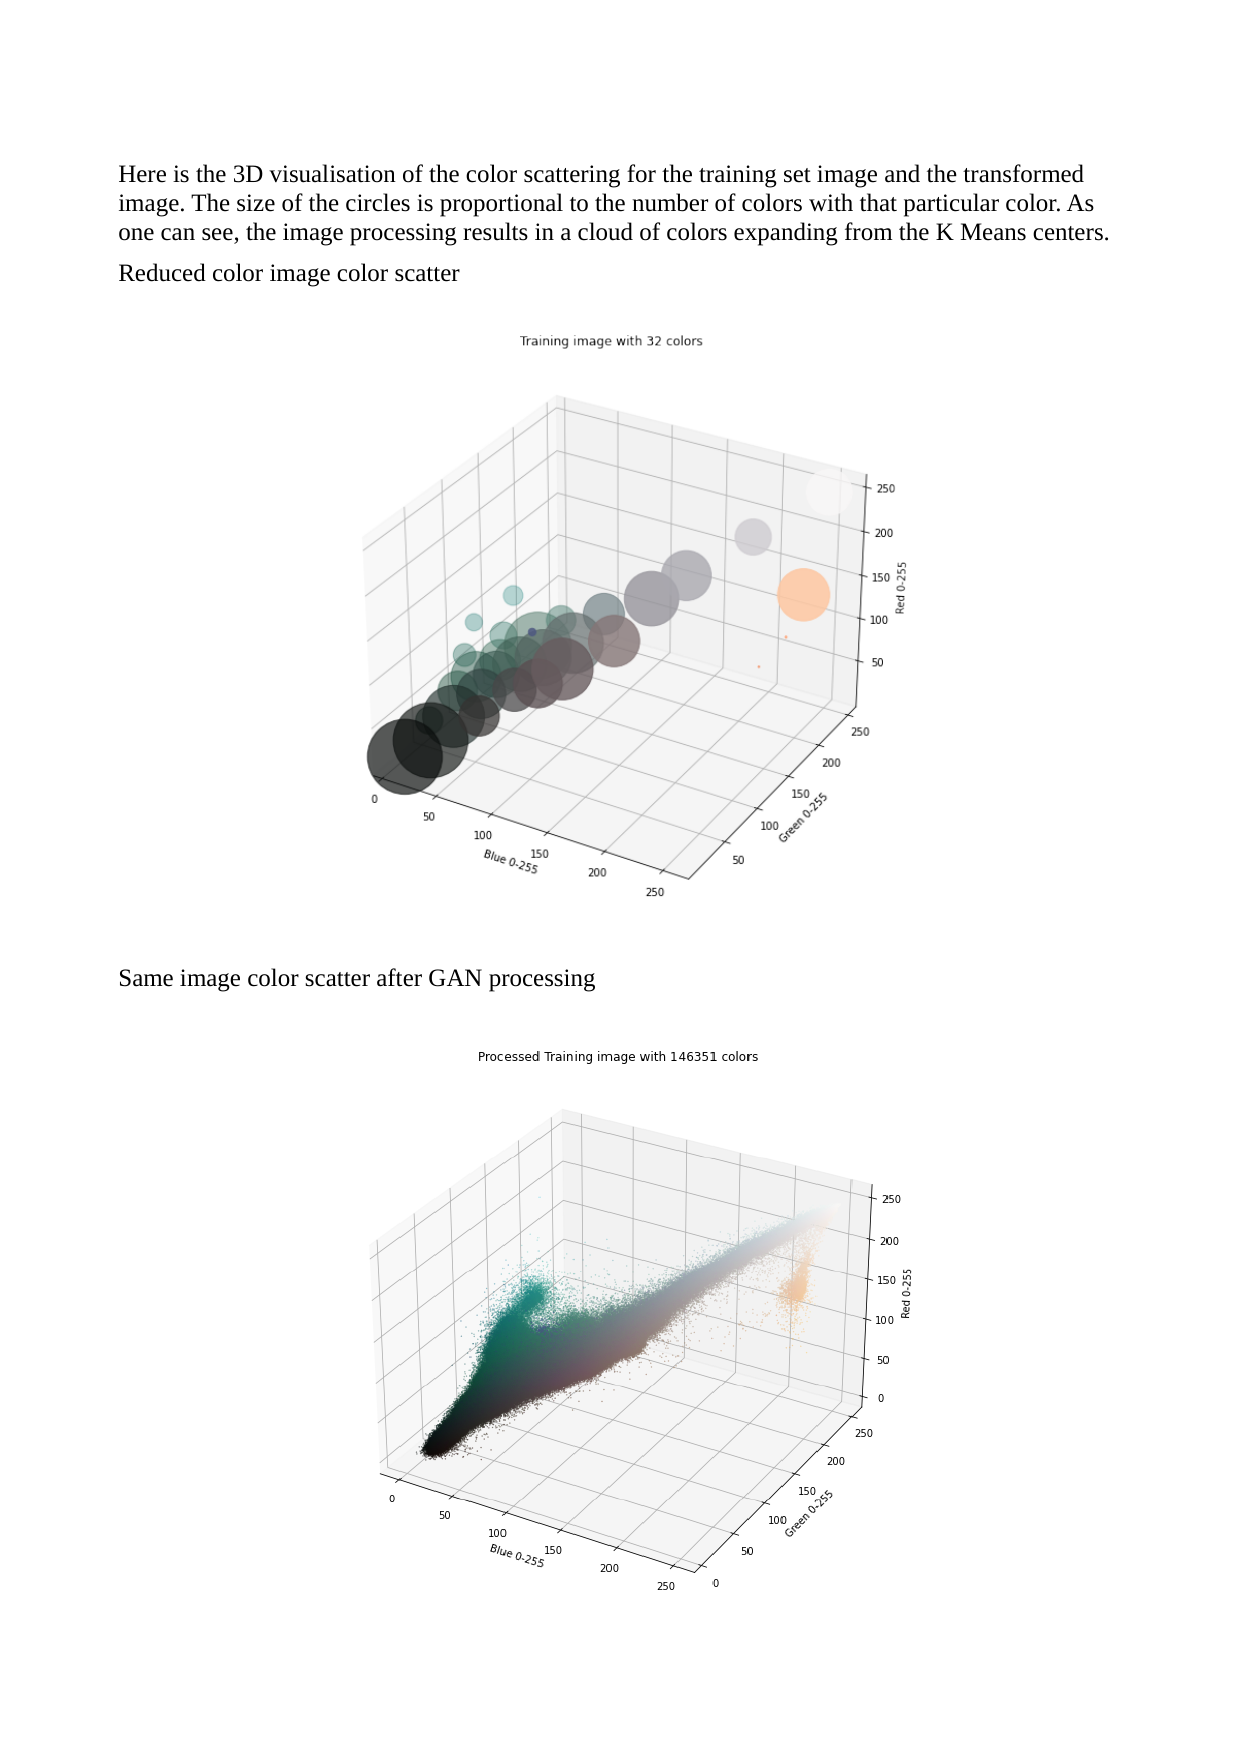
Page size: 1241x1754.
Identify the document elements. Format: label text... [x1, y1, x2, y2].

picture [325, 328, 916, 922]
text Reduced color image color scatter [118, 258, 1122, 287]
picture [331, 1045, 922, 1613]
text Same image color scatter after GAN processing [118, 963, 1122, 992]
text Here is the 3D visualisation of the color scattering for the training set image and the transformed image. The size of the circles is proportional to the number of colors with that particular color. As one can see, the image processing results in a cloud of colors expanding from the K Means centers. [118, 159, 1122, 246]
